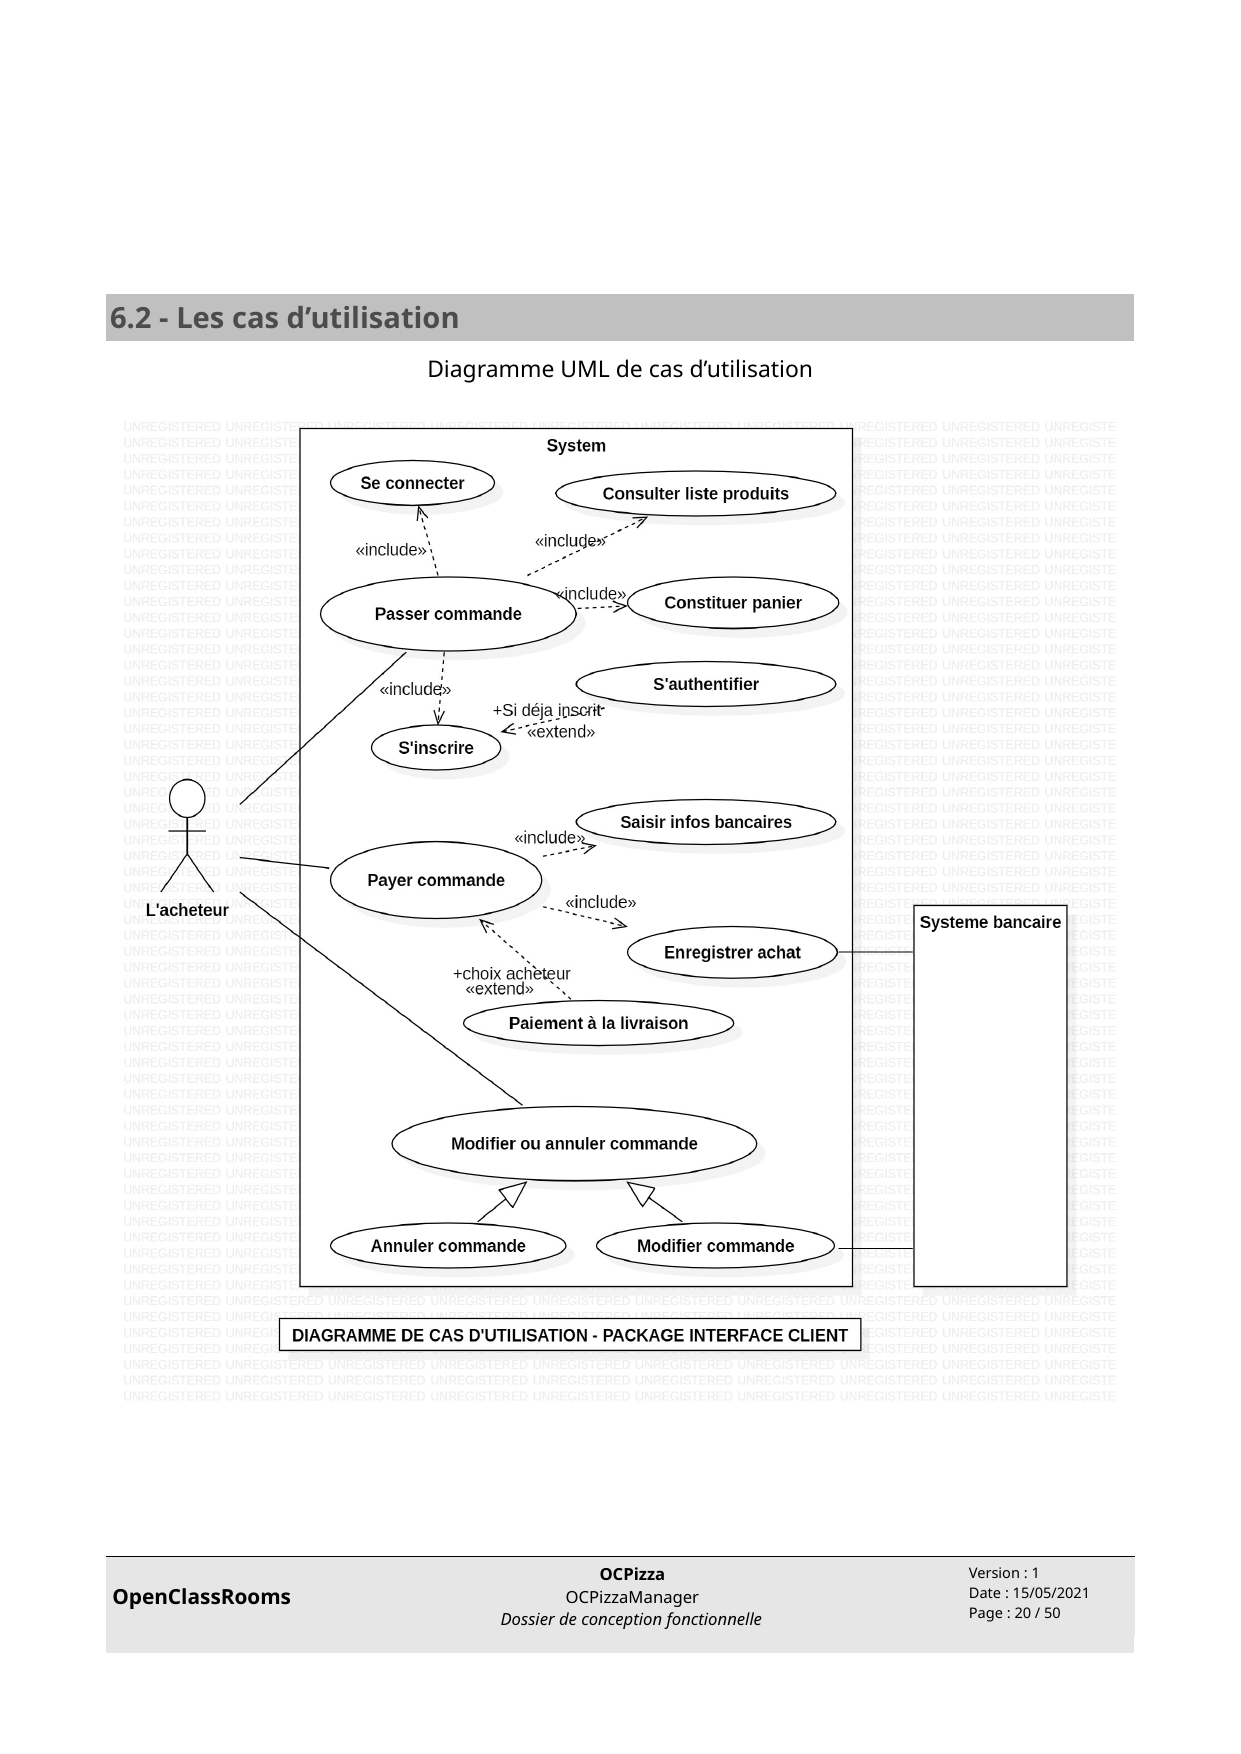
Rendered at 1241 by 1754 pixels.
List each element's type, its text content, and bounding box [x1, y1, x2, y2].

subtitle Les cas d’utilisation [107, 295, 1133, 340]
picture [123, 416, 1117, 1403]
text Diagramme UML de cas d’utilisation [106, 353, 1134, 384]
